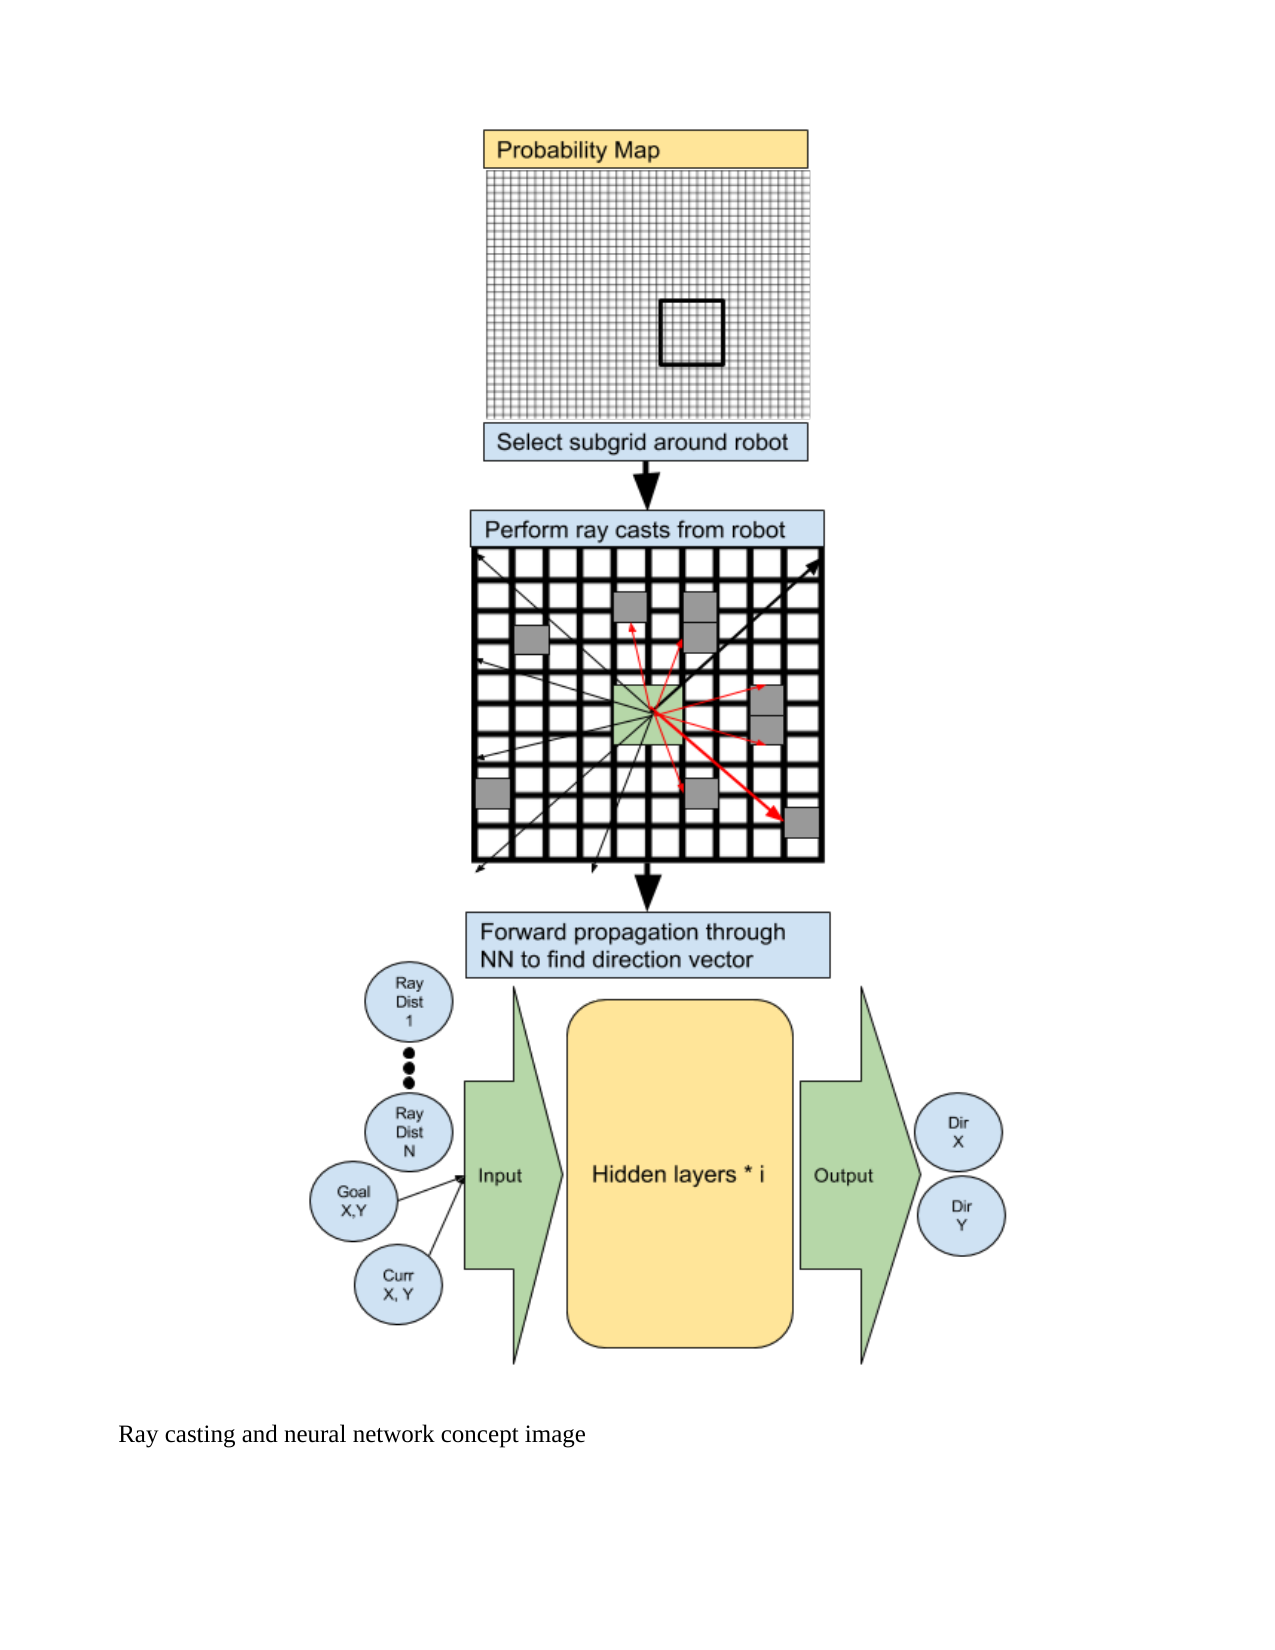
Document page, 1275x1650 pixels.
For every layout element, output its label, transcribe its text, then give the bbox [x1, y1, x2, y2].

picture [118, 118, 1198, 1391]
text Ray casting and neural network concept image [118, 1419, 1157, 1448]
